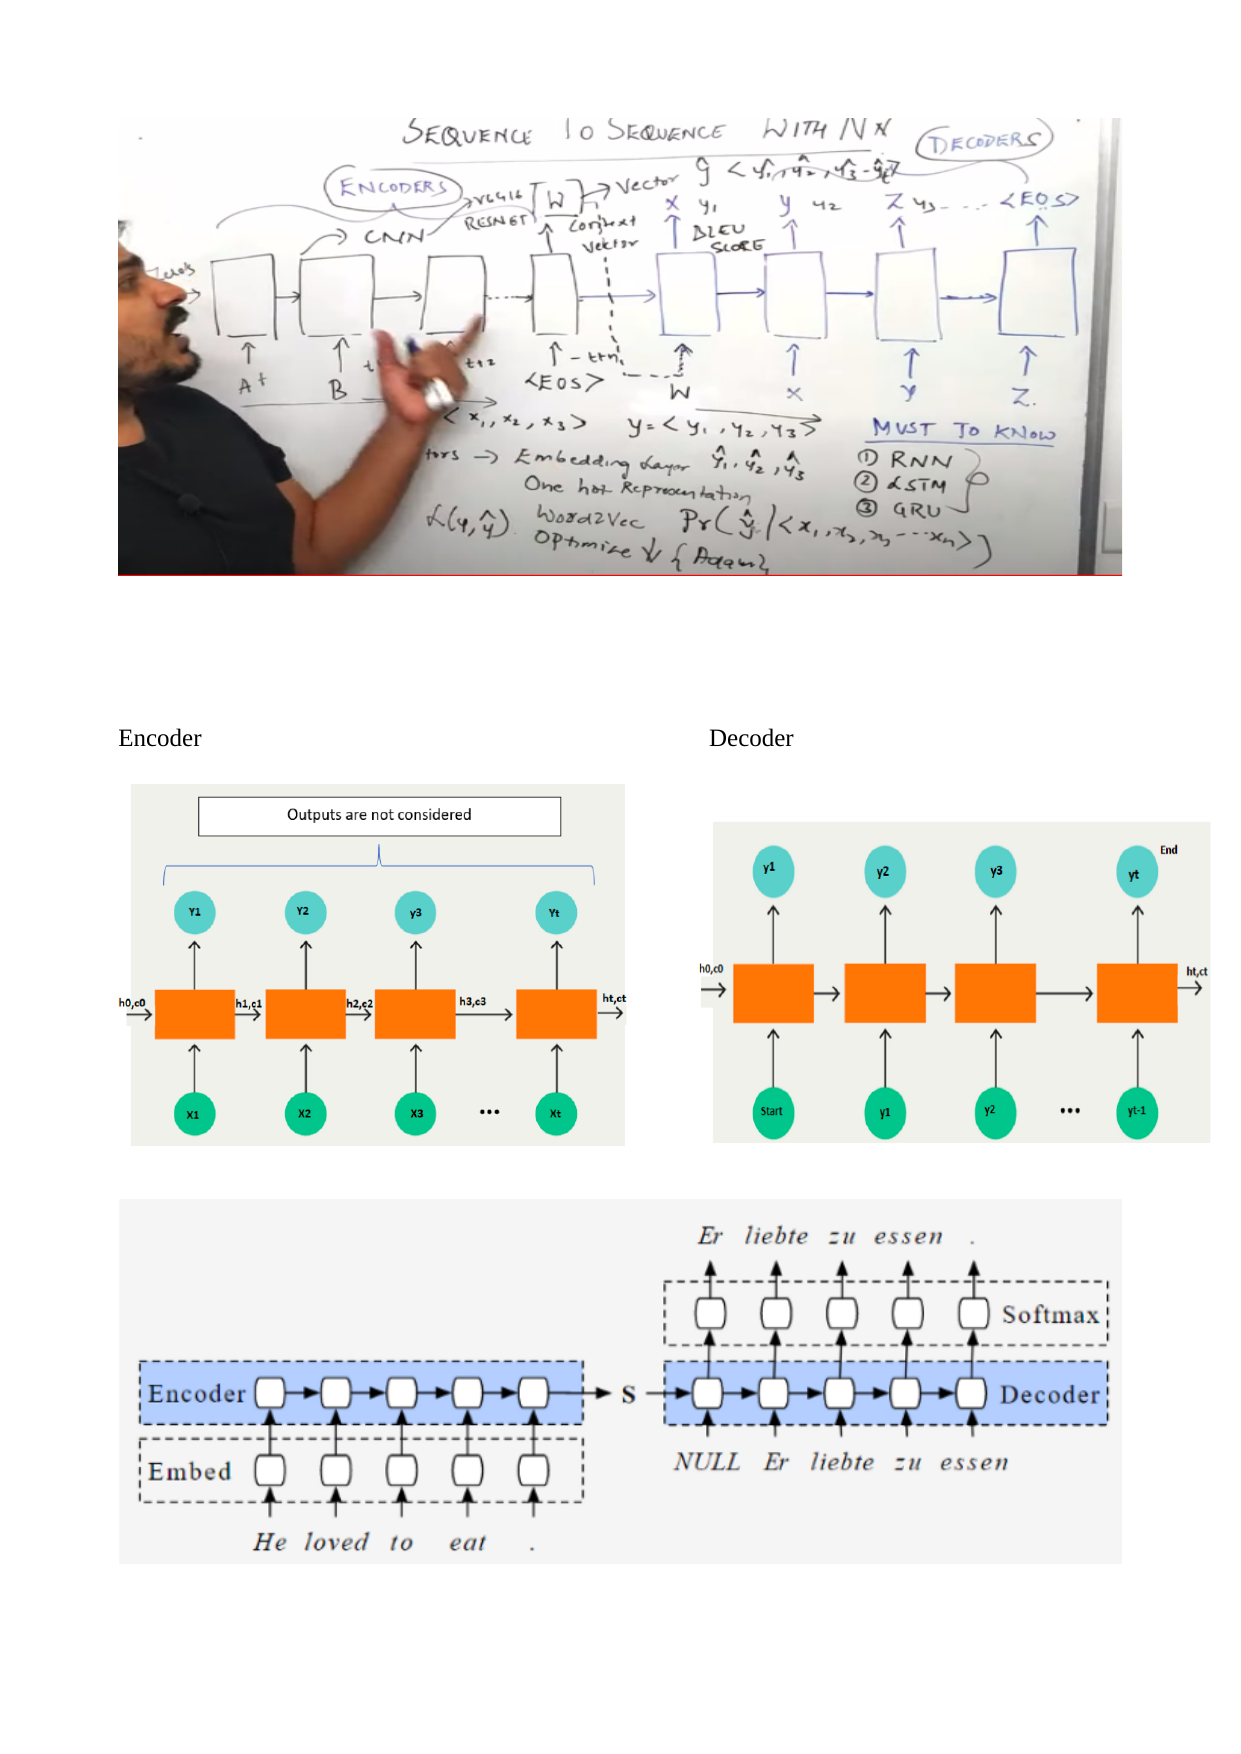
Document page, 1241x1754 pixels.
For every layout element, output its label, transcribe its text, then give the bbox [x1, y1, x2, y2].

picture [118, 1199, 1123, 1564]
picture [694, 816, 1211, 1143]
picture [118, 118, 1123, 576]
picture [104, 784, 639, 1146]
text Encoder Decoder [118, 723, 1122, 752]
